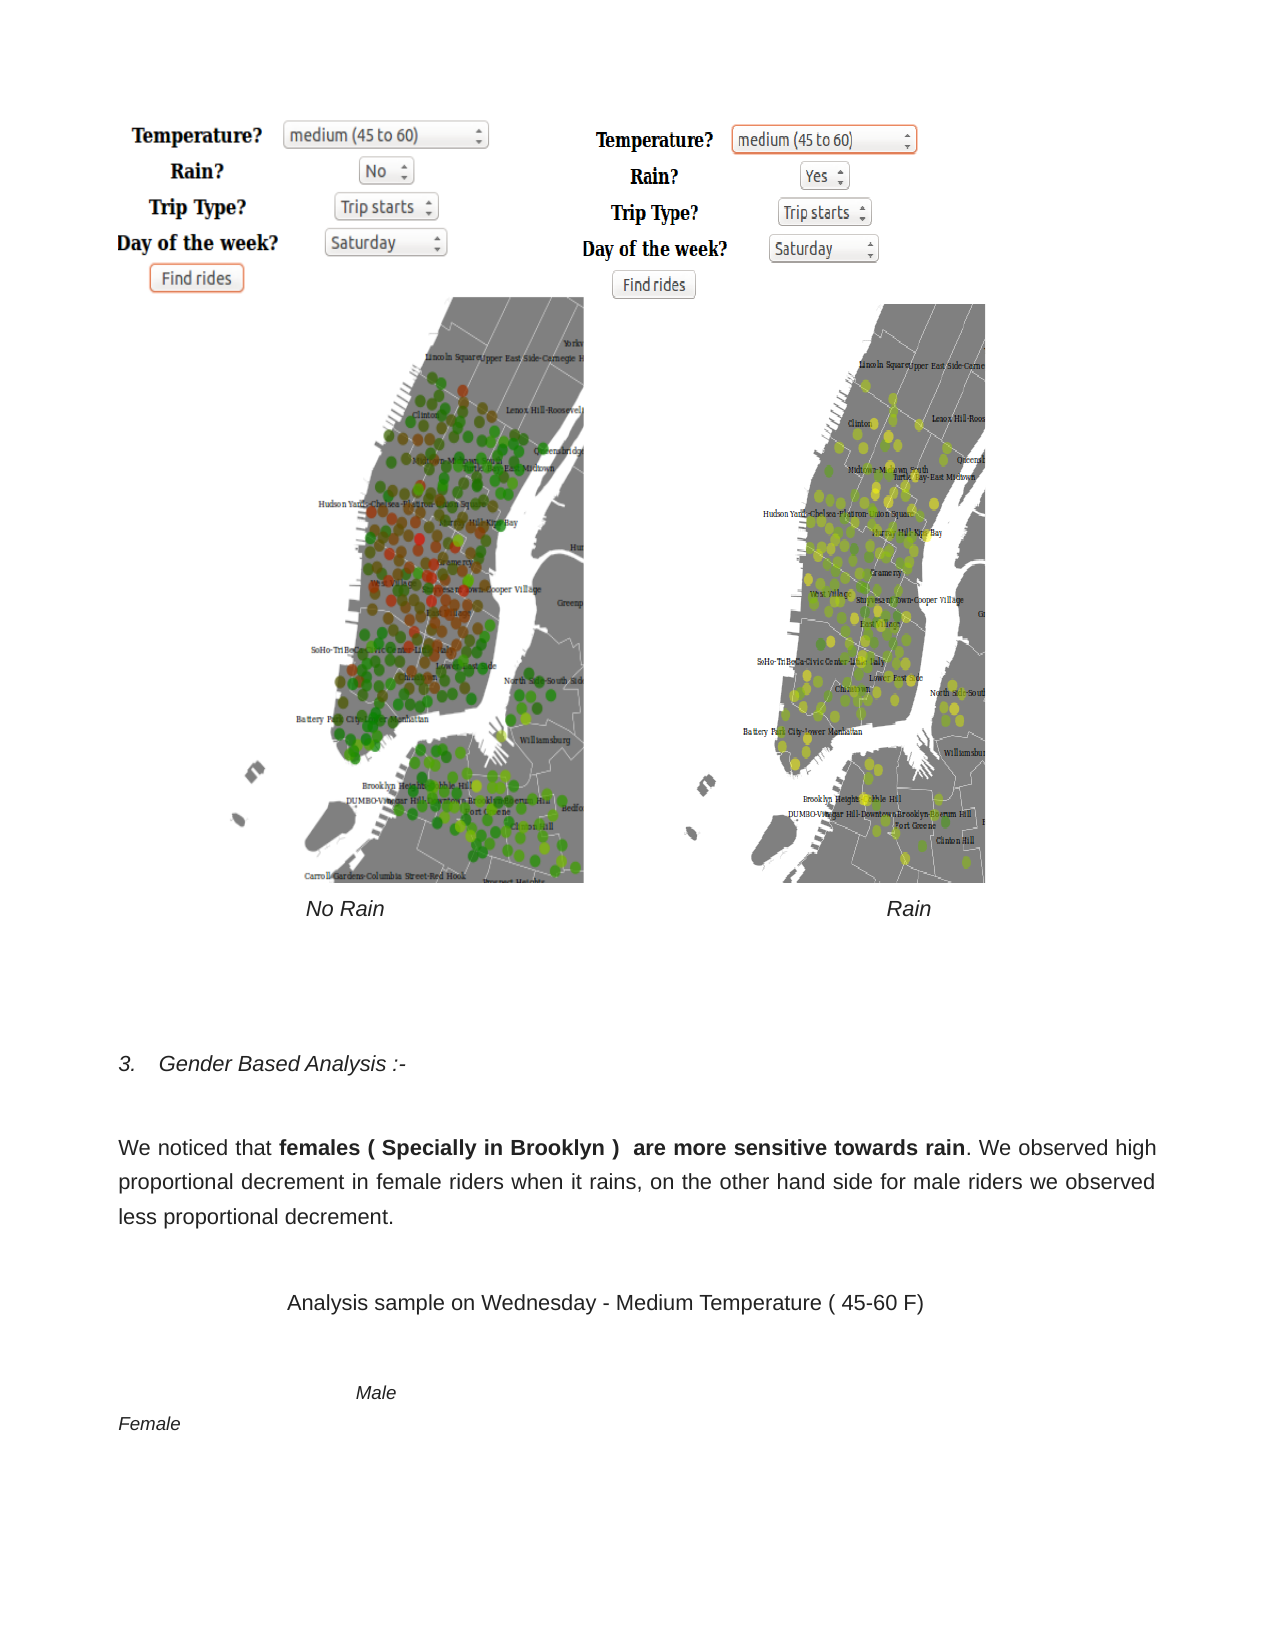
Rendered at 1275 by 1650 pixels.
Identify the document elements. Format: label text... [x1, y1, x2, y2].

text Male Female [118, 1376, 1157, 1434]
picture [118, 118, 986, 883]
text No Rain Rain [118, 893, 1157, 922]
text 3. Gender Based Analysis :- [118, 1051, 1157, 1076]
text Analysis sample on Wednesday - Medium Temperature ( 45-60 F) [118, 1287, 1157, 1316]
text We noticed that females ( Specially in Brooklyn ) are more sensitive towards rain. We observed high proportional decrement in female riders when it rains, on the other hand side for male riders we observed less proportional decrement. [118, 1134, 1157, 1229]
